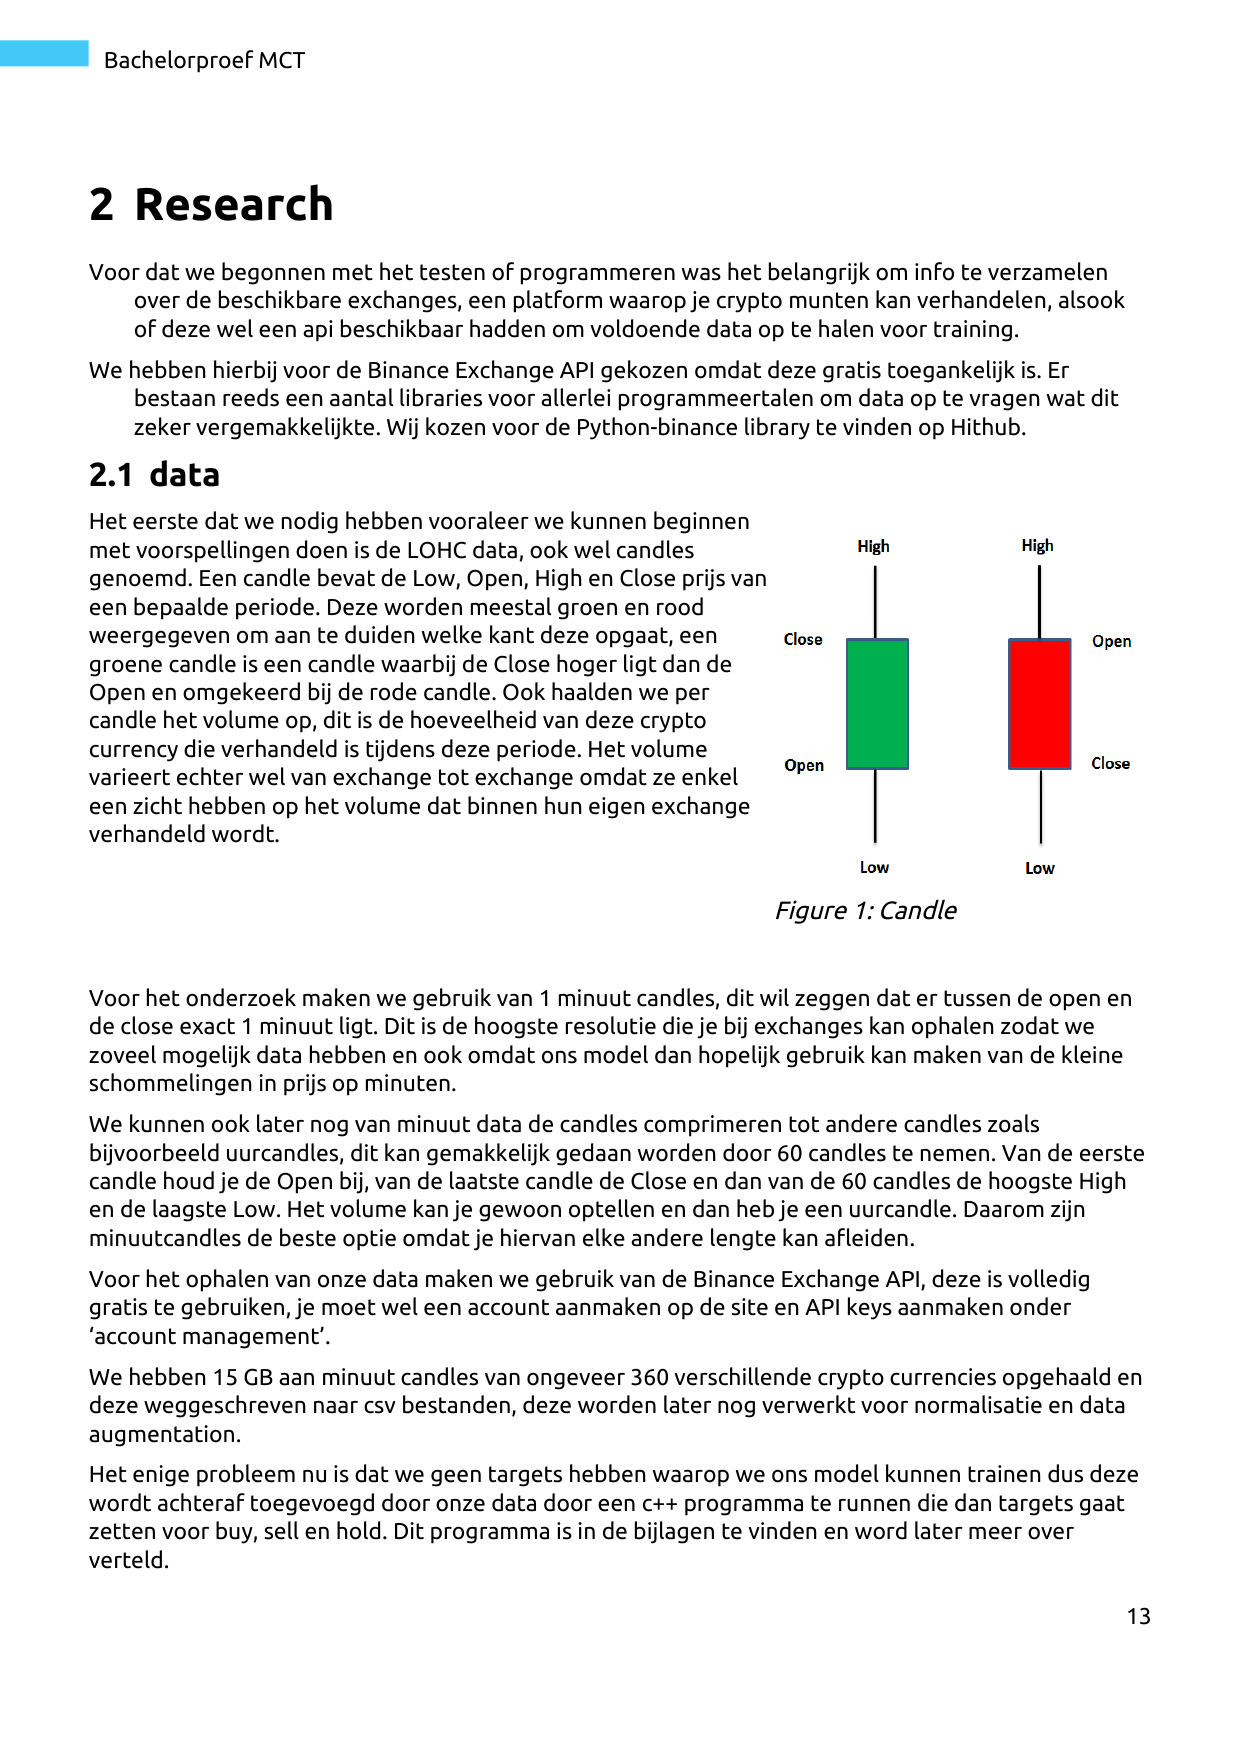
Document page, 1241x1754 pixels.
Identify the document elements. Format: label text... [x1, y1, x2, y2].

text Voor het onderzoek maken we gebruik van 1 minuut candles, dit wil zeggen dat er tussen de open en de close exact 1 minuut ligt. Dit is de hoogste resolutie die je bij exchanges kan ophalen zodat we zoveel mogelijk data hebben en ook omdat ons model dan hopelijk gebruik kan maken van de kleine schommelingen in prijs op minuten. [89, 984, 1152, 1096]
text Voor dat we begonnen met het testen of programmeren was het belangrijk om info te verzamelen over de beschikbare exchanges, een platform waarop je crypto munten kan verhandelen, alsook of deze wel een api beschikbaar hadden om voldoende data op te halen voor training. [89, 258, 1152, 342]
subtitle Research [89, 177, 1152, 229]
subtitle data [89, 454, 1152, 492]
text Figure 1: Candle [774, 526, 1136, 924]
text Het eerste dat we nodig hebben vooraleer we kunnen beginnen met voorspellingen doen is de LOHC data, ook wel candles genoemd. Een candle bevat de Low, Open, High en Close prijs van een bepaalde periode. Deze worden meestal groen en rood weergegeven om aan te duiden welke kant deze opgaat, een groene candle is een candle waarbij de Close hoger ligt dan de Open en omgekeerd bij de rode candle. Ook haalden we per candle het volume op, dit is de hoeveelheid van deze crypto currency die verhandeld is tijdens deze periode. Het volume varieert echter wel van exchange tot exchange omdat ze enkel een zicht hebben op het volume dat binnen hun eigen exchange verhandeld wordt. [89, 508, 1152, 847]
text We hebben hierbij voor de Binance Exchange API gekozen omdat deze gratis toegankelijk is. Er bestaan reeds een aantal libraries voor allerlei programmeertalen om data op te vragen wat dit zeker vergemakkelijkte. Wij kozen voor de Python-binance library te vinden op Hithub. [89, 356, 1152, 439]
text We kunnen ook later nog van minuut data de candles comprimeren tot andere candles zoals bijvoorbeeld uurcandles, dit kan gemakkelijk gedaan worden door 60 candles te nemen. Van de eerste candle houd je de Open bij, van de laatste candle de Close en dan van de 60 candles de hoogste High en de laagste Low. Het volume kan je gewoon optellen en dan heb je een uurcandle. Daarom zijn minuutcandles de beste optie omdat je hiervan elke andere lengte kan afleiden. [89, 1111, 1152, 1251]
text Het enige probleem nu is dat we geen targets hebben waarop we ons model kunnen trainen dus deze wordt achteraf toegevoegd door onze data door een c++ programma te runnen die dan targets gaat zetten voor buy, sell en hold. Dit programma is in de bijlagen te vinden en word later meer over verteld. [89, 1461, 1152, 1573]
text We hebben 15 GB aan minuut candles van ongeveer 360 verschillende crypto currencies opgehaald en deze weggeschreven naar csv bestanden, deze worden later nog verwerkt voor normalisatie en data augmentation. [89, 1363, 1152, 1446]
picture [781, 522, 1137, 881]
text Voor het ophalen van onze data maken we gebruik van de Binance Exchange API, deze is volledig gratis te gebruiken, je moet wel een account aanmaken op de site en API keys aanmaken onder ‘account management’. [89, 1265, 1152, 1348]
